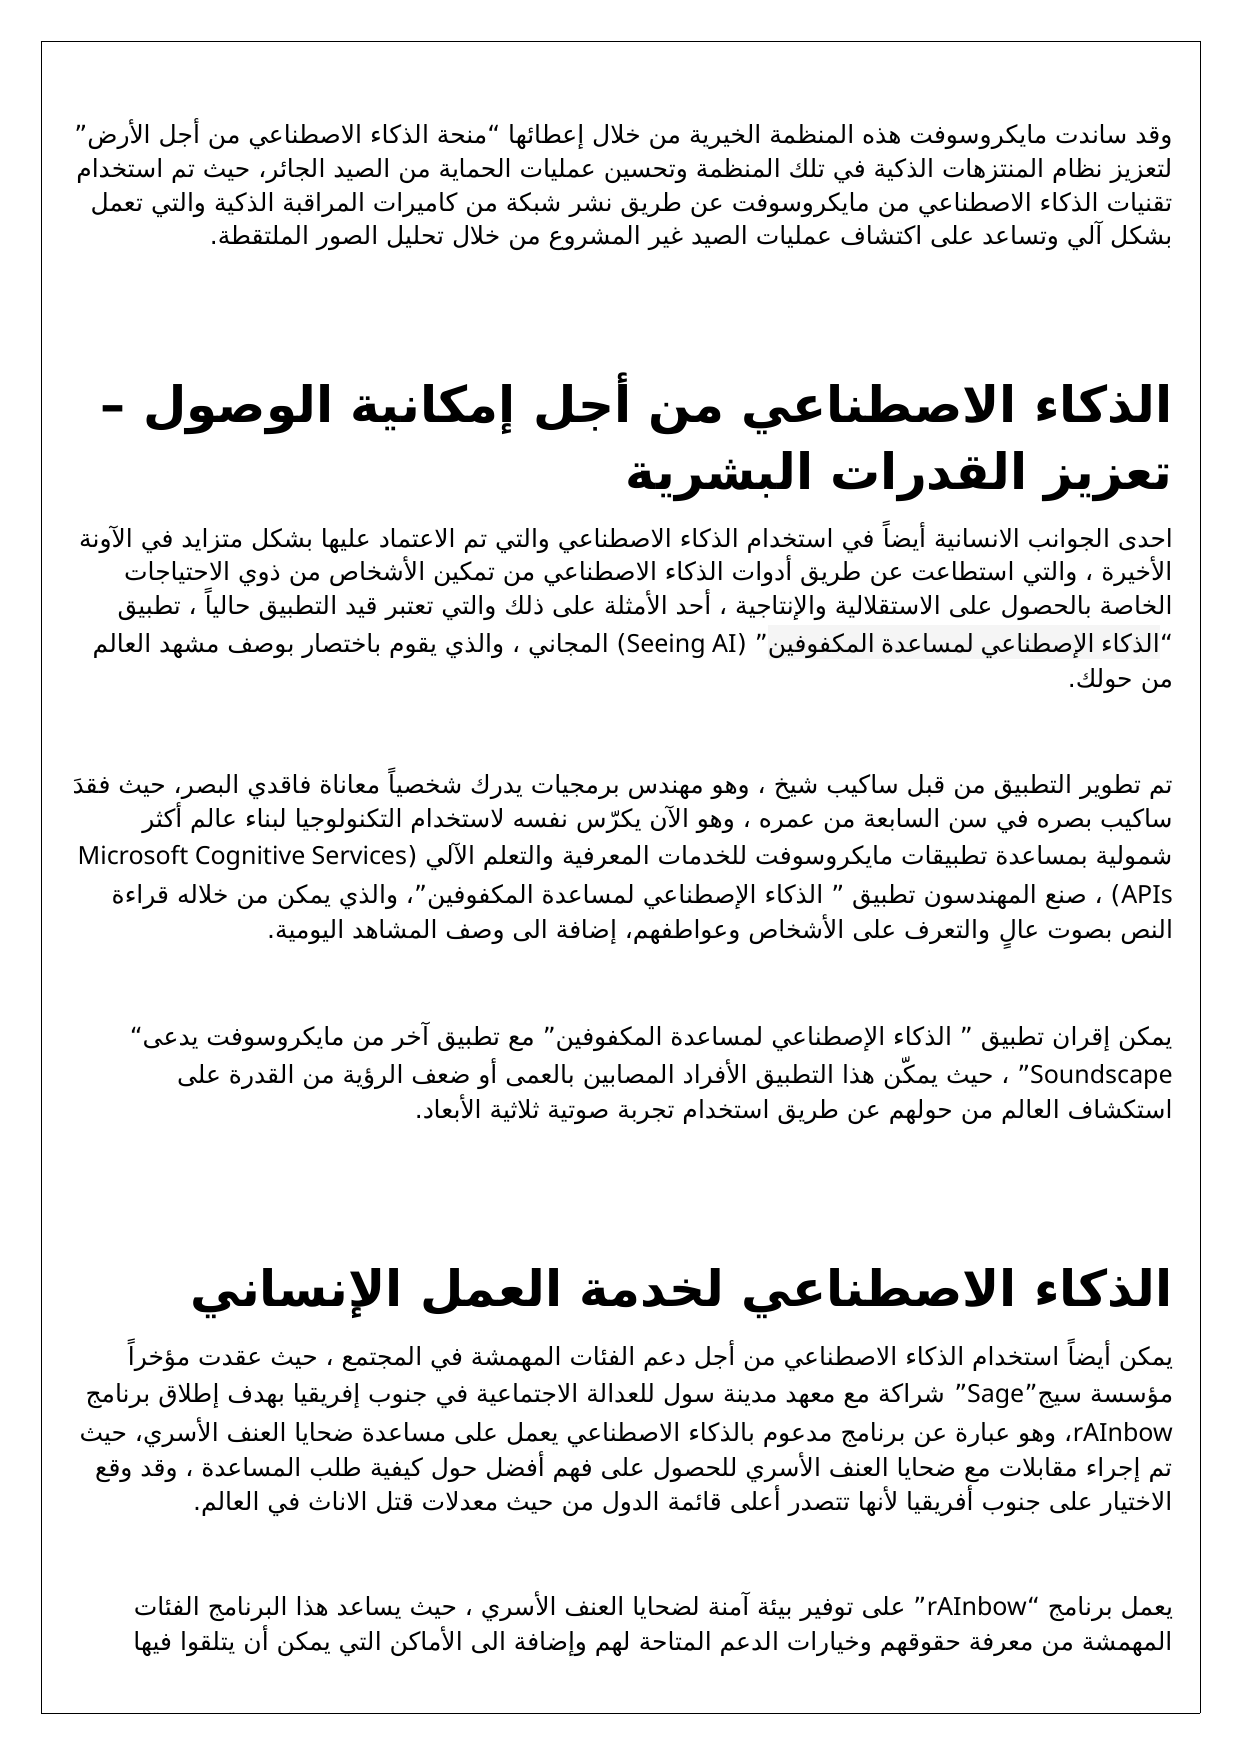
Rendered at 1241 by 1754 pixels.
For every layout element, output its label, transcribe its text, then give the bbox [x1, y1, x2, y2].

text يمكن أيضاً استخدام الذكاء الاصطناعي من أجل دعم الفئات المهمشة في المجتمع ، حيث عقدت مؤخراً مؤسسة سيج”Sage” شراكة مع معهد مدينة سول للعدالة الاجتماعية في جنوب إفريقيا بهدف إطلاق برنامج rAInbow، وهو عبارة عن برنامج مدعوم بالذكاء الاصطناعي يعمل على مساعدة ضحايا العنف الأسري، حيث تم إجراء مقابلات مع ضحايا العنف الأسري للحصول على فهم أفضل حول كيفية طلب المساعدة ، وقد وقع الاختيار على جنوب أفريقيا لأنها تتصدر أعلى قائمة الدول من حيث معدلات قتل الاناث في العالم. [68, 1342, 1173, 1516]
text يمكن إقران تطبيق ” الذكاء الإصطناعي لمساعدة المكفوفين” مع تطبيق آخر من مايكروسوفت يدعى“Soundscape” ، حيث يمكّن هذا التطبيق الأفراد المصابين بالعمى أو ضعف الرؤية من القدرة على استكشاف العالم من حولهم عن طريق استخدام تجربة صوتية ثلاثية الأبعاد. [68, 1022, 1173, 1124]
text الذكاء الاصطناعي لخدمة العمل الإنساني [68, 1260, 1173, 1318]
text احدى الجوانب الانسانية أيضاً في استخدام الذكاء الاصطناعي والتي تم الاعتماد عليها بشكل متزايد في الآونة الأخيرة ، والتي استطاعت عن طريق أدوات الذكاء الاصطناعي من تمكين الأشخاص من ذوي الاحتياجات الخاصة بالحصول على الاستقلالية والإنتاجية ، أحد الأمثلة على ذلك والتي تعتبر قيد التطبيق حالياً ، تطبيق “الذكاء الإصطناعي لمساعدة المكفوفين” (Seeing AI) المجاني ، والذي يقوم باختصار بوصف مشهد العالم من حولك. [68, 524, 1173, 693]
text يعمل برنامج “rAInbow” على توفير بيئة آمنة لضحايا العنف الأسري ، حيث يساعد هذا البرنامج الفئات المهمشة من معرفة حقوقهم وخيارات الدعم المتاحة لهم وإضافة الى الأماكن التي يمكن أن يتلقوا فيها المساعدة – وبطريقة سهلة وسلسة جداً ، علماً أنه يمكن الحصول عليه عبر فيسبوك ماسنجر (Facebook Messenger). [68, 1588, 1173, 1656]
text وقد ساندت مايكروسوفت هذه المنظمة الخيرية من خلال إعطائها “منحة الذكاء الاصطناعي من أجل الأرض” لتعزيز نظام المنتزهات الذكية في تلك المنظمة وتحسين عمليات الحماية من الصيد الجائر، حيث تم استخدام تقنيات الذكاء الاصطناعي من مايكروسوفت عن طريق نشر شبكة من كاميرات المراقبة الذكية والتي تعمل بشكل آلي وتساعد على اكتشاف عمليات الصيد غير المشروع من خلال تحليل الصور الملتقطة. [68, 121, 1173, 251]
text تم تطوير التطبيق من قبل ساكيب شيخ ، وهو مهندس برمجيات يدرك شخصياً معاناة فاقدي البصر، حيث فقدَ ساكيب بصره في سن السابعة من عمره ، وهو الآن يكرّس نفسه لاستخدام التكنولوجيا لبناء عالم أكثر شمولية بمساعدة تطبيقات مايكروسوفت للخدمات المعرفية والتعلم الآلي (Microsoft Cognitive Services APIs) ، صنع المهندسون تطبيق ” الذكاء الإصطناعي لمساعدة المكفوفين”، والذي يمكن من خلاله قراءة النص بصوت عالٍ والتعرف على الأشخاص وعواطفهم، إضافة الى وصف المشاهد اليومية. [68, 771, 1173, 944]
text الذكاء الاصطناعي من أجل إمكانية الوصول – تعزيز القدرات البشرية [68, 376, 1173, 501]
